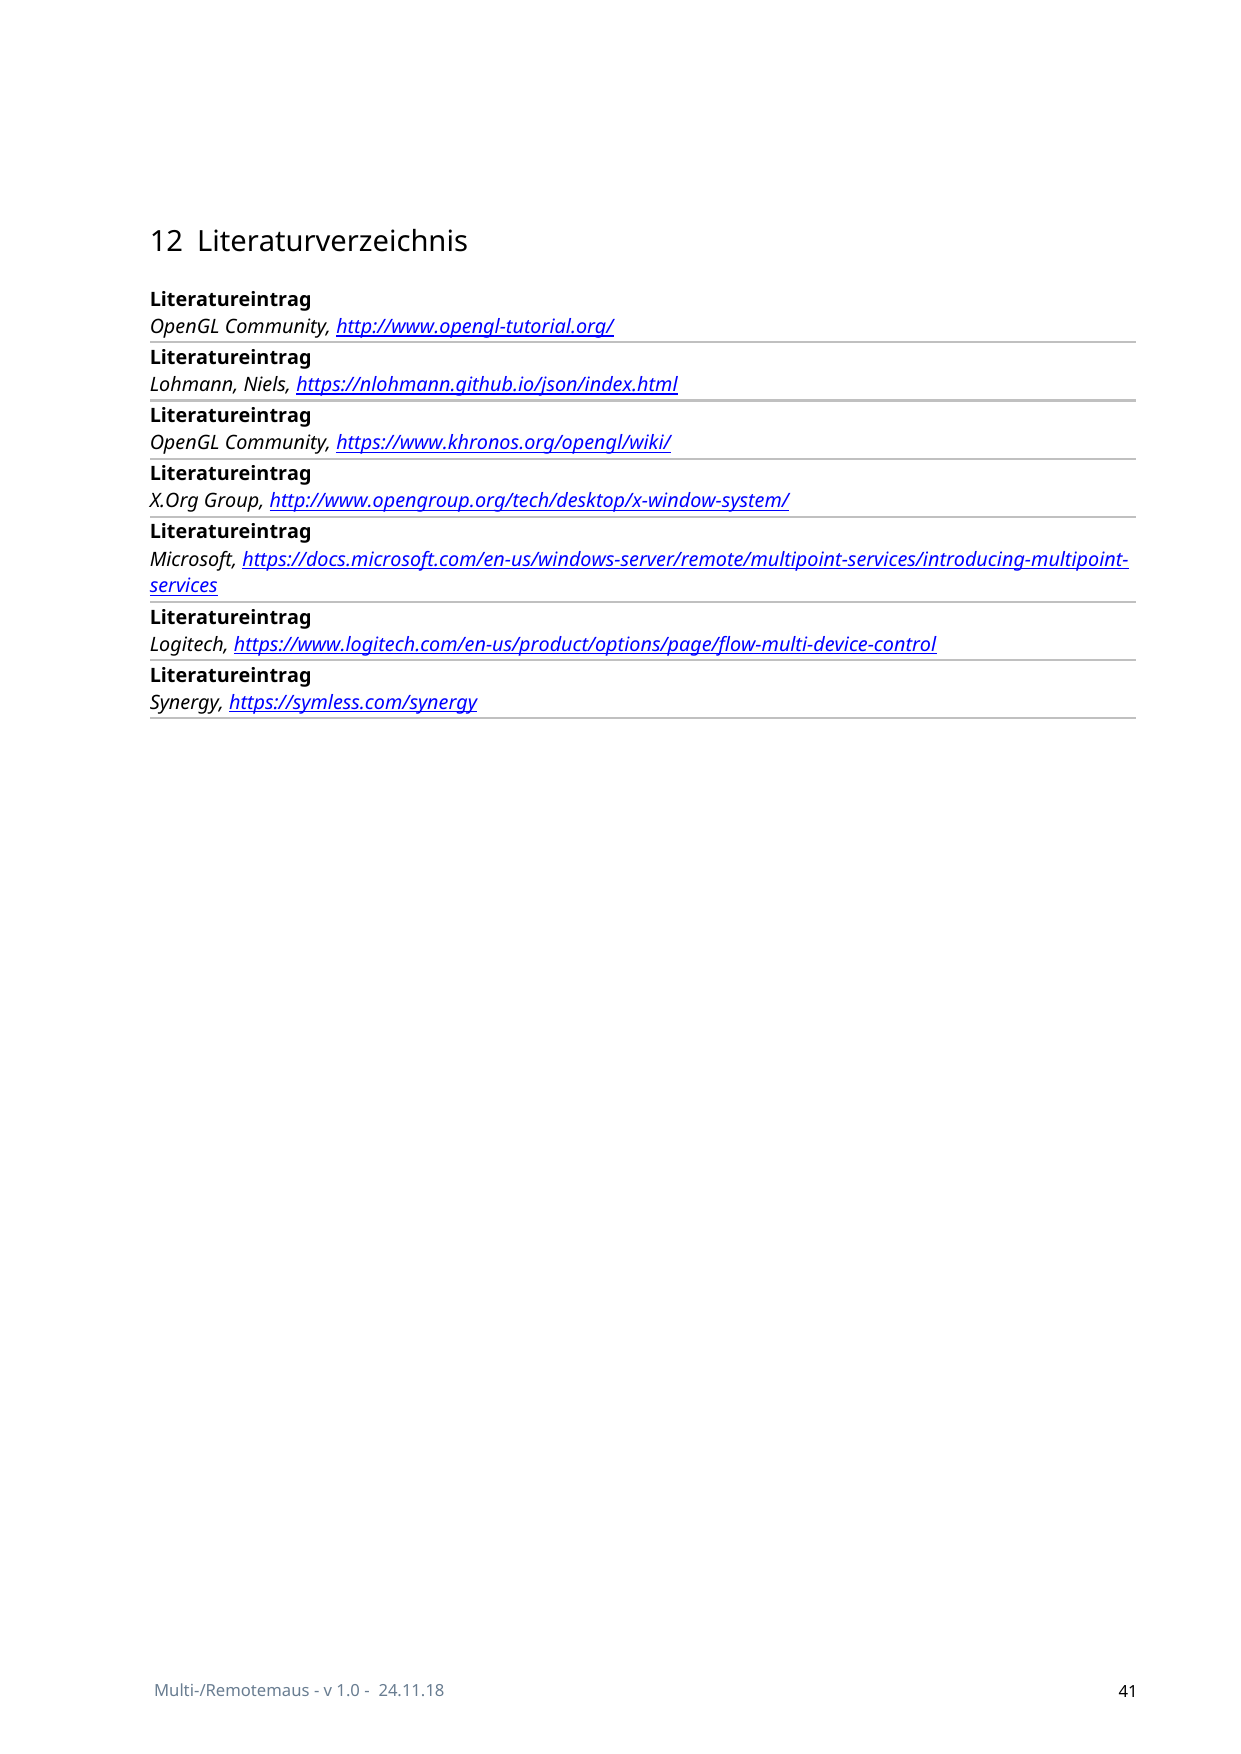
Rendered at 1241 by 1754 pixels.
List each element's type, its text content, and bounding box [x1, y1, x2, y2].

text Literatureintrag [149, 402, 1136, 428]
text Literatureintrag [149, 518, 1136, 545]
text Lohmann, Niels, https://nlohmann.github.io/json/index.html [149, 370, 1136, 402]
text X.Org Group, http://www.opengroup.org/tech/desktop/x-window-system/ [149, 487, 1136, 518]
text Synergy, https://symless.com/synergy [149, 688, 1136, 719]
subtitle Literaturverzeichnis [149, 221, 1136, 260]
text Literatureintrag [149, 661, 1136, 688]
text Literatureintrag [149, 343, 1136, 370]
text Literatureintrag [149, 460, 1136, 487]
text Logitech, https://www.logitech.com/en-us/product/options/page/flow-multi-device-control [149, 630, 1136, 661]
text Microsoft, https://docs.microsoft.com/en-us/windows-server/remote/multipoint-services/introducing-multipoint-services [149, 545, 1136, 603]
text OpenGL Community, http://www.opengl-tutorial.org/ [149, 312, 1136, 343]
text Literatureintrag [149, 603, 1136, 630]
text OpenGL Community, https://www.khronos.org/opengl/wiki/ [149, 428, 1136, 460]
text Literatureintrag [149, 285, 1136, 312]
